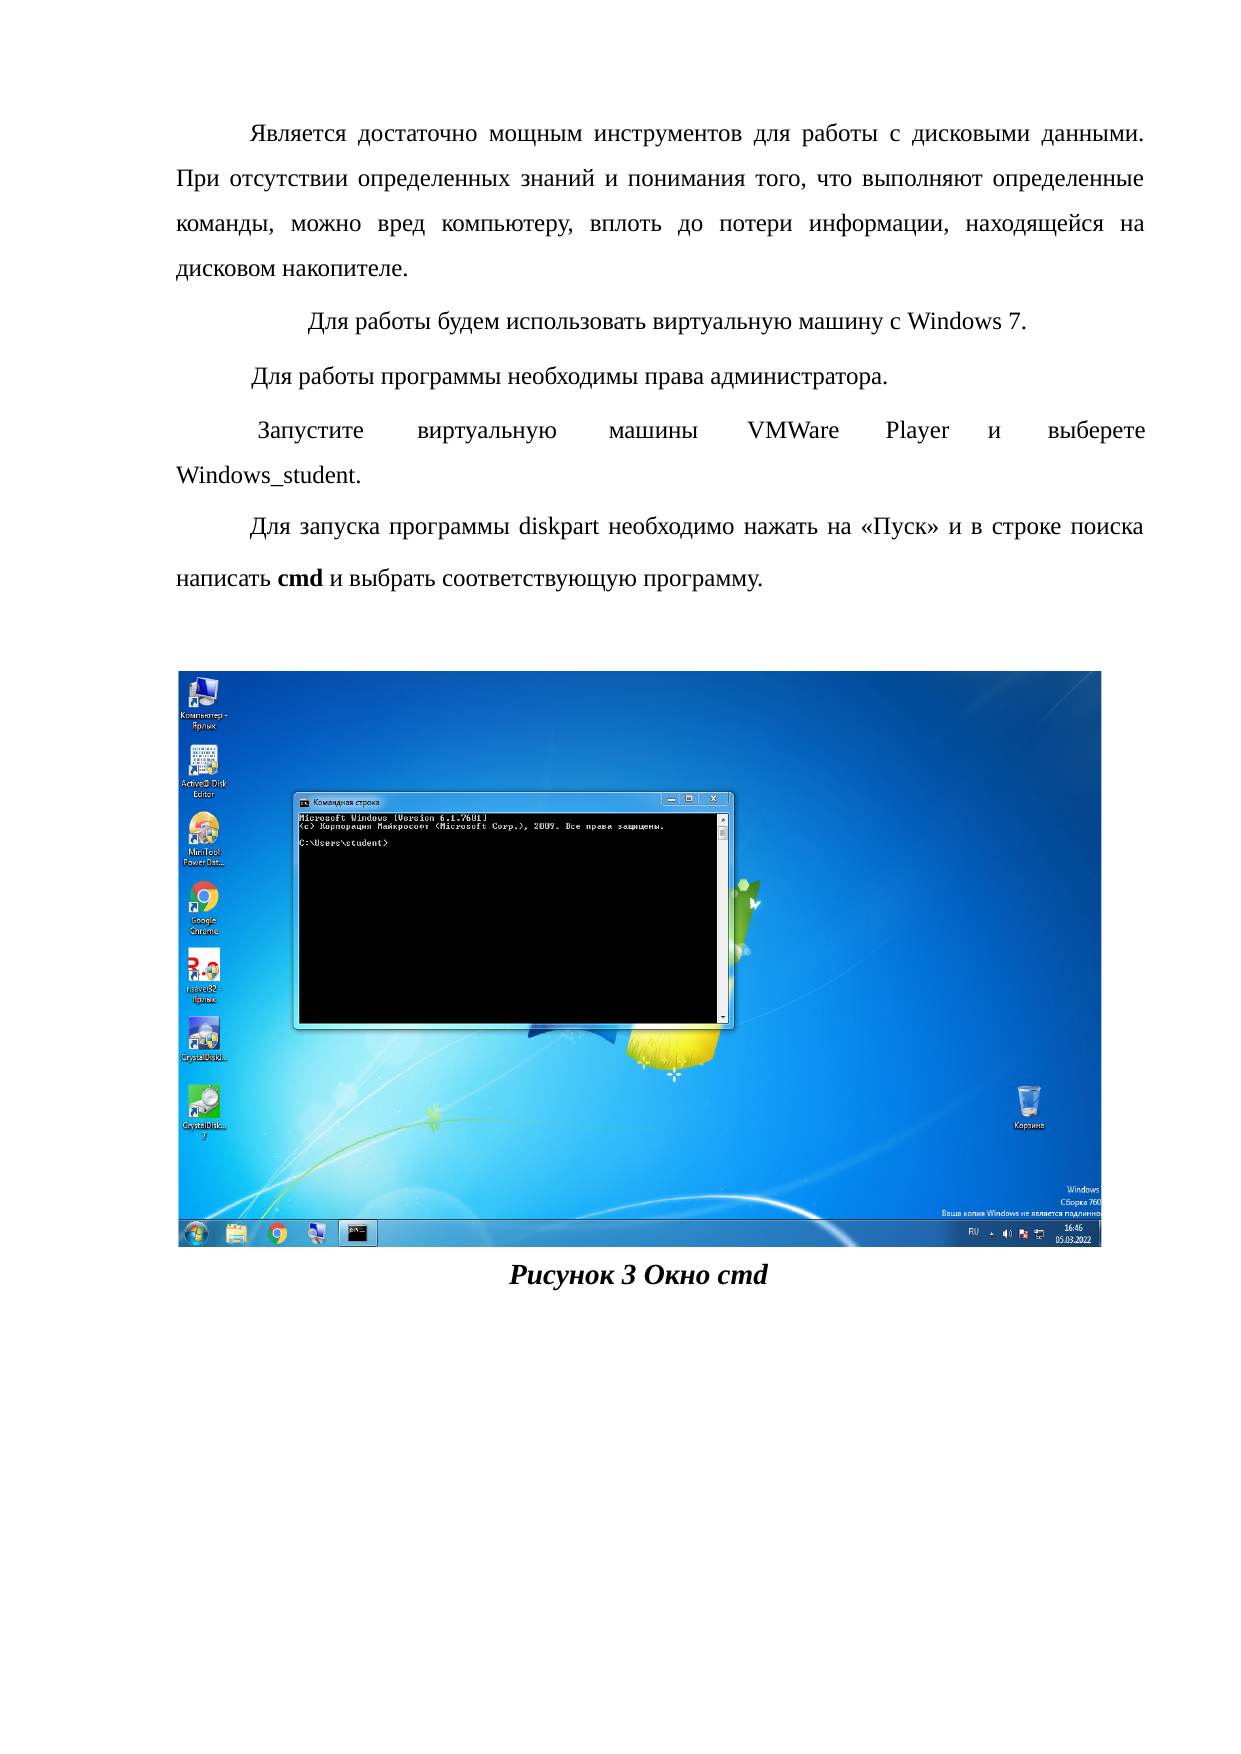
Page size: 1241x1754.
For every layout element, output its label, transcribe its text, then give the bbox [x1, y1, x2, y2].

text Рисунок 3 Окно cmd [178, 1257, 1102, 1291]
text Для работы будем использовать виртуальную машину с Windows 7. [190, 306, 1152, 335]
text Запустите виртуальную машины VMWare Player и выберете [177, 415, 1152, 444]
text Для запуска программы diskpart необходимо нажать на «Пуск» и в строке поиска написать cmd и выбрать соответствующую программу. [176, 511, 1145, 592]
text Для работы программы необходимы права администратора. [251, 361, 1145, 390]
text Windows_student. [176, 460, 1152, 488]
text Является достаточно мощным инструментов для работы с дисковыми данными. При отсутствии определенных знаний и понимания того, что выполняют определенные команды, можно вред компьютеру, вплоть до потери информации, находящейся на дисковом накопителе. [176, 118, 1145, 282]
